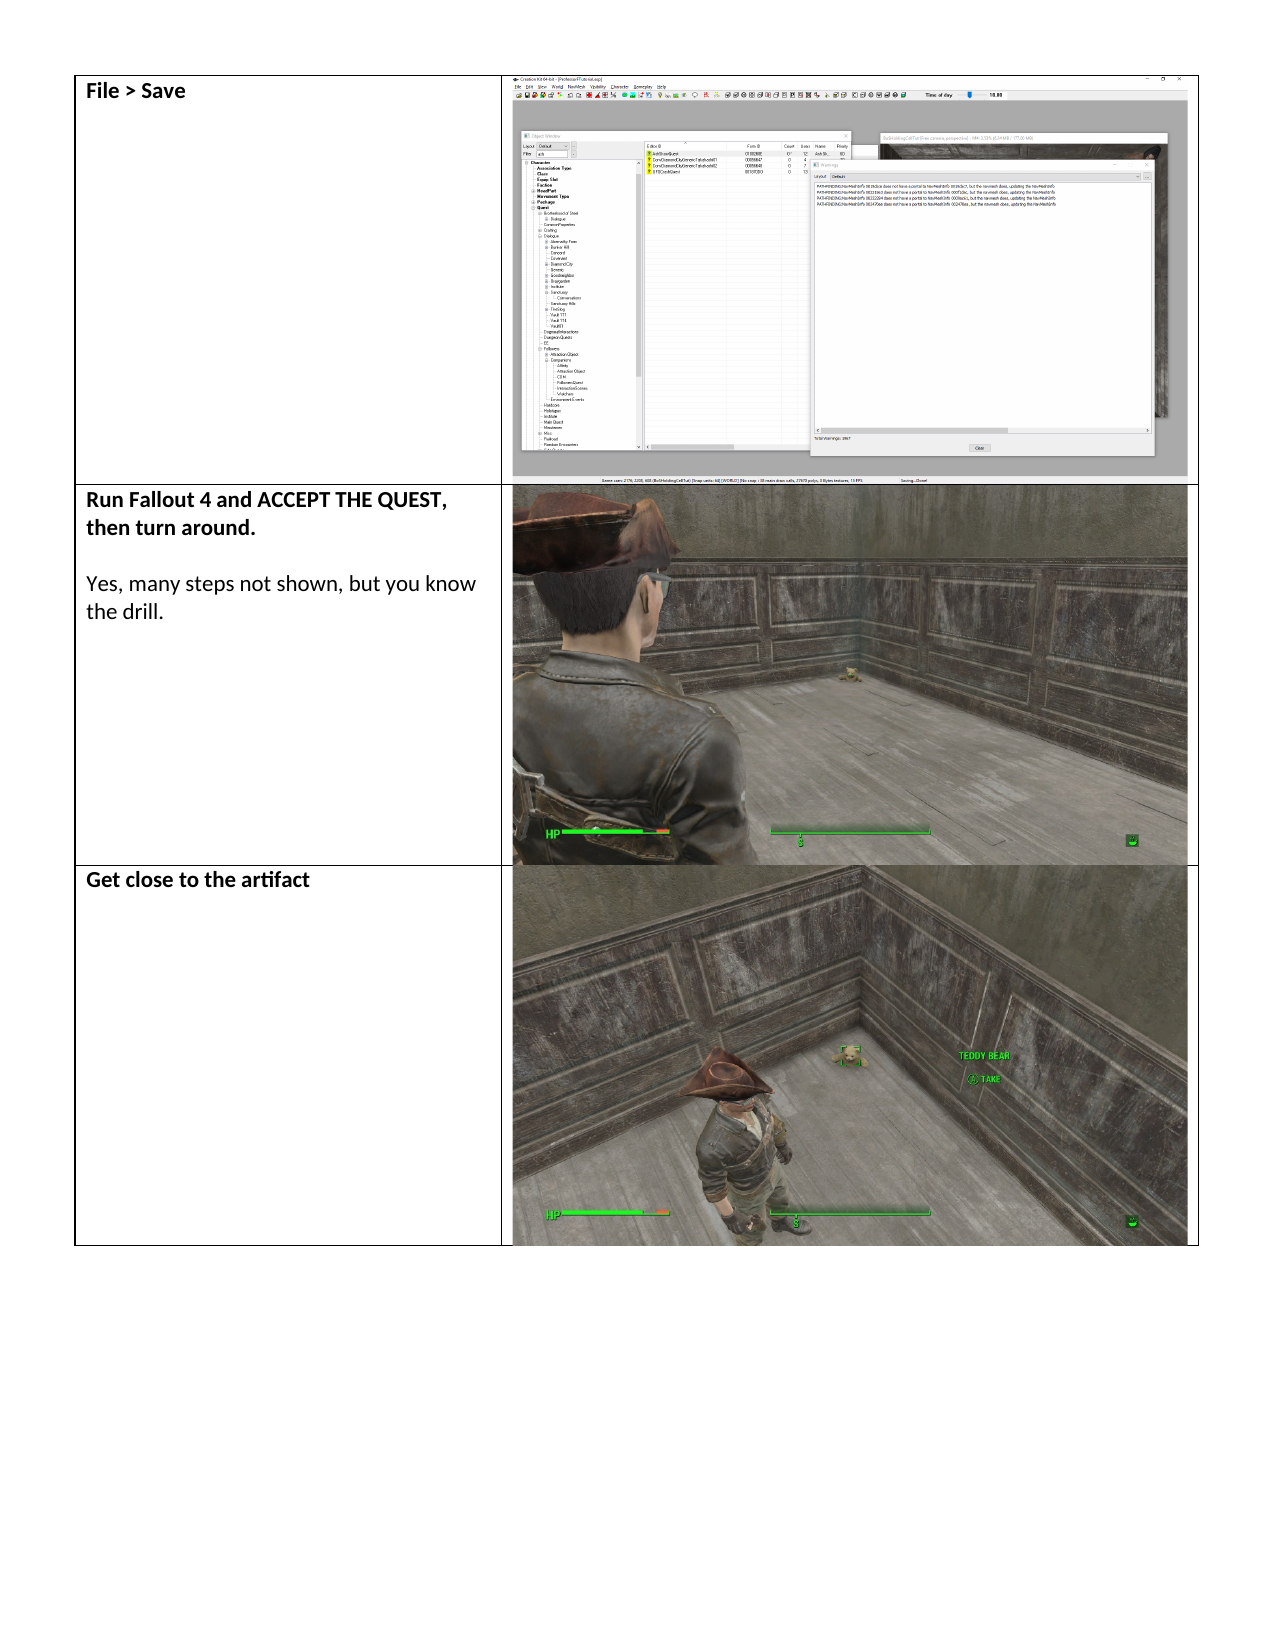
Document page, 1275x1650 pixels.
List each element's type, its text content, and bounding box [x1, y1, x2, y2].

table_cell [502, 76, 512, 484]
table_cell File > Save [76, 76, 501, 484]
table_cell [1188, 76, 1198, 484]
table_cell [502, 485, 512, 864]
table_cell [1188, 485, 1198, 864]
table_cell Run Fallout 4 and ACCEPT THE QUEST, then turn around. Yes, many steps not shown, but you know the drill. [76, 485, 501, 864]
table_cell Get close to the artifact [76, 866, 501, 1245]
table_cell [502, 866, 512, 1245]
table_cell [1188, 866, 1198, 1245]
